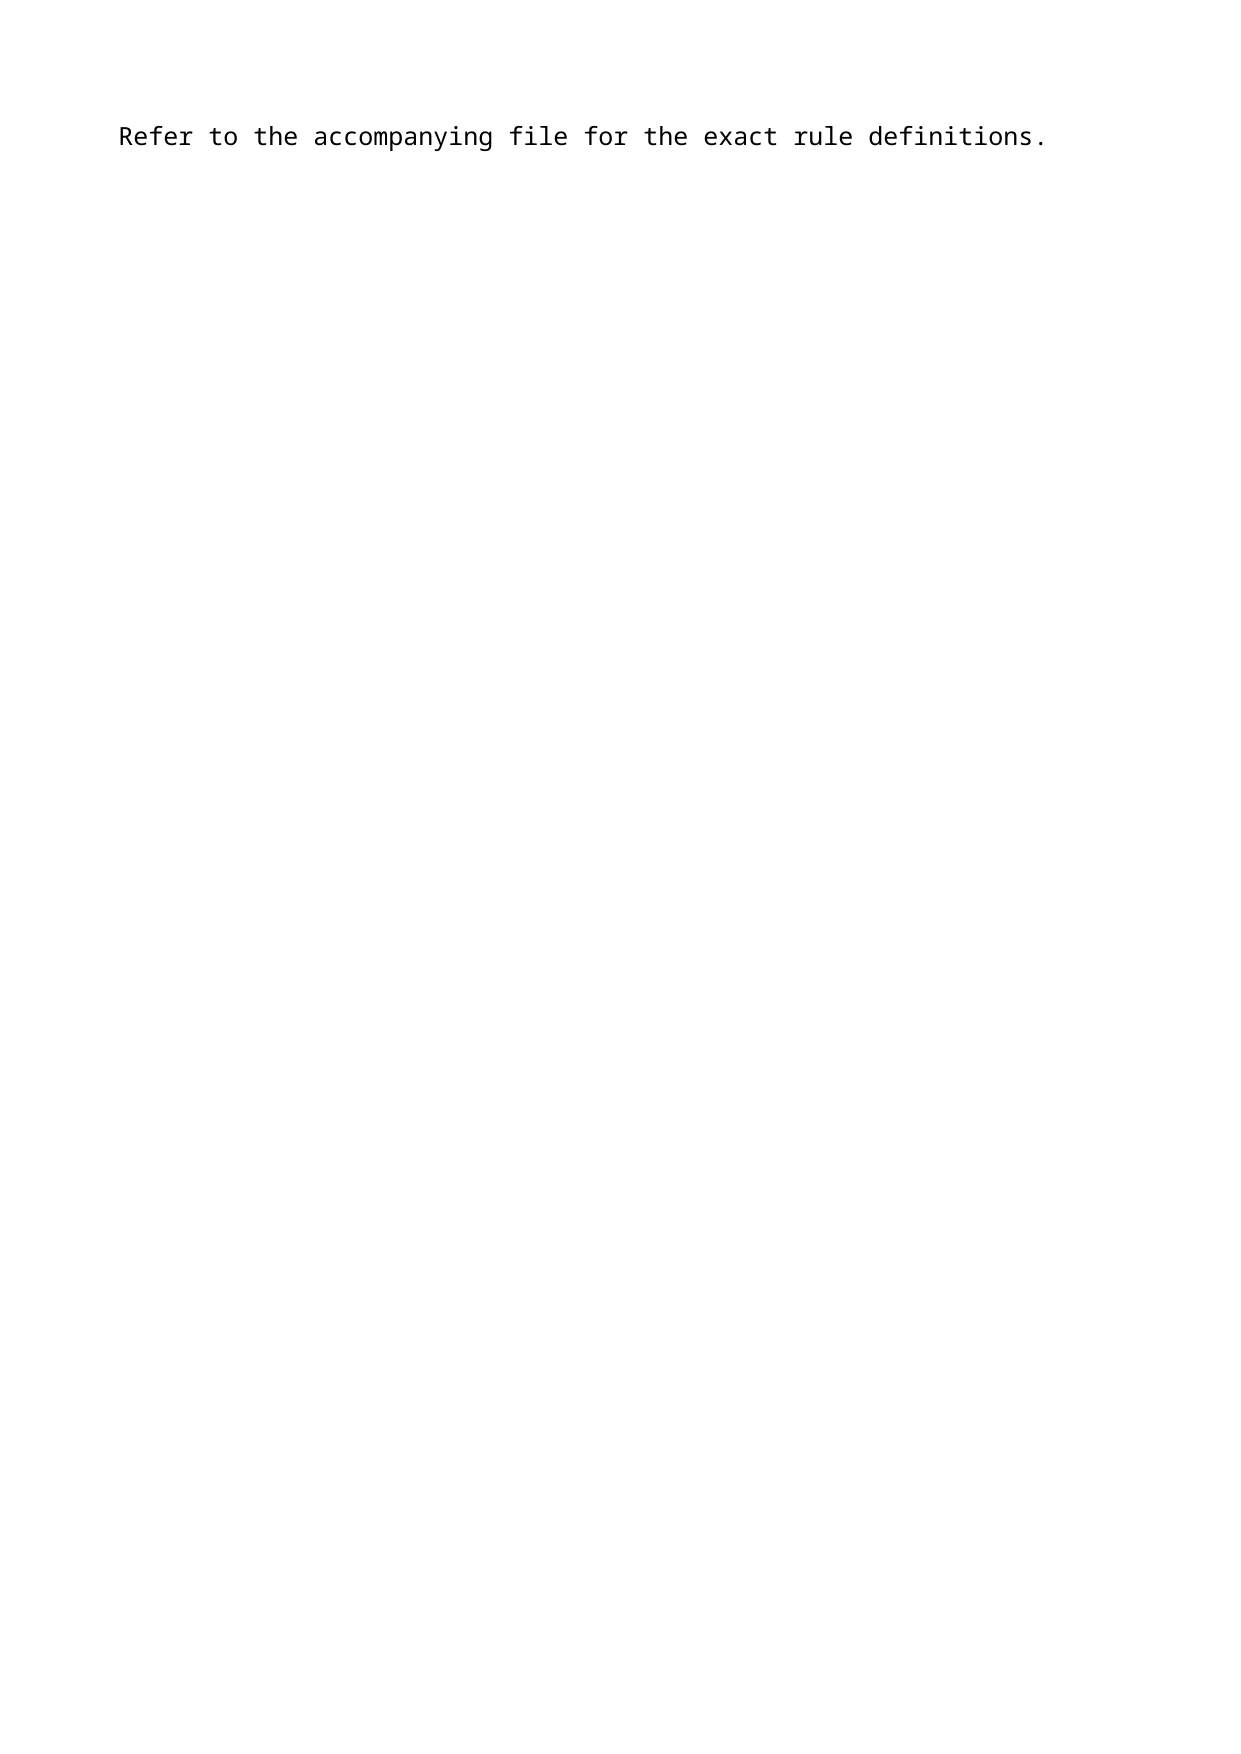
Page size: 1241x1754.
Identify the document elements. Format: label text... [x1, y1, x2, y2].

text Refer to the accompanying file for the exact rule definitions. [118, 118, 1122, 152]
